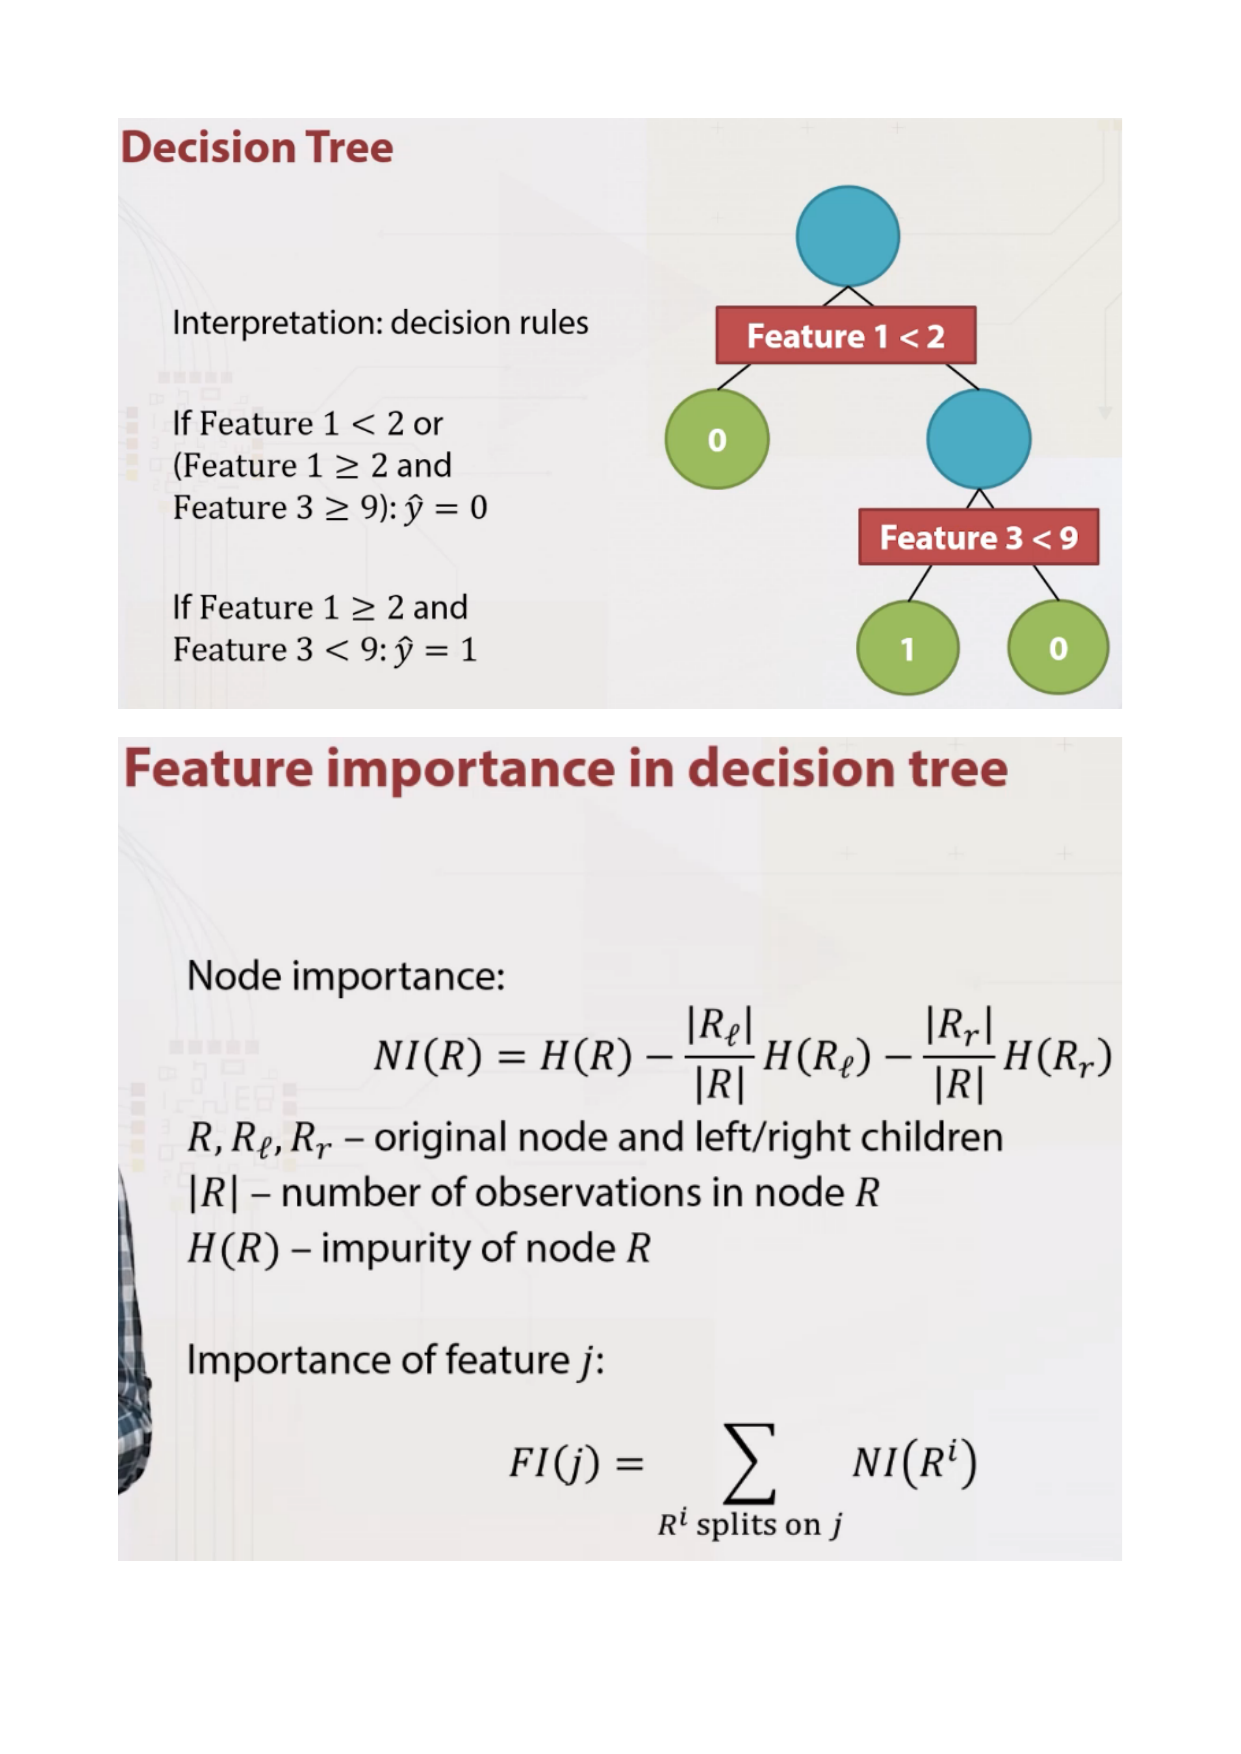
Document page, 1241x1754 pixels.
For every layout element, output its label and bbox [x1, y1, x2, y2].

picture [118, 737, 1123, 1561]
picture [118, 118, 1123, 709]
